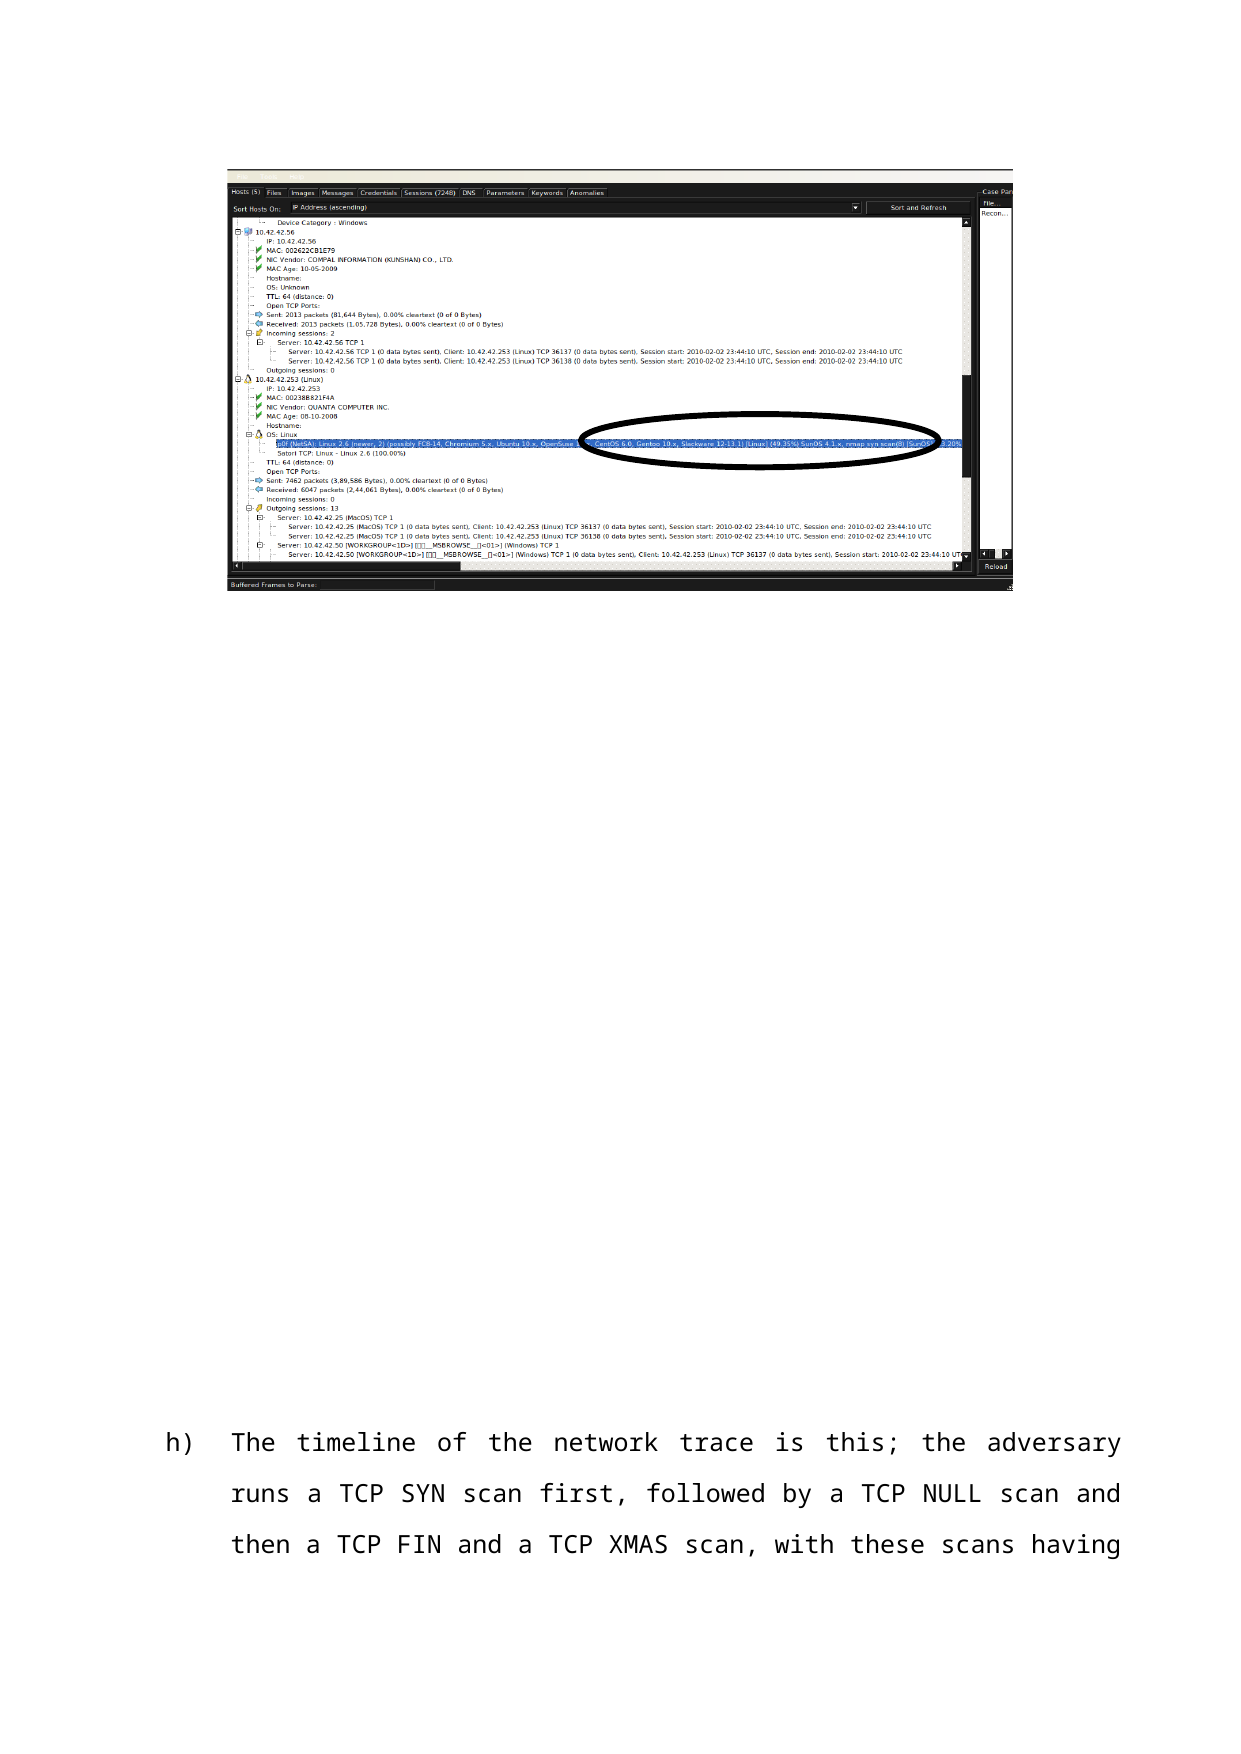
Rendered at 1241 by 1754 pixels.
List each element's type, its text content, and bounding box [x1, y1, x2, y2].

picture [227, 169, 1013, 591]
list The timeline of the network trace is this; the adversary runs a TCP SYN scan first, followed by a TCP NULL scan and then a TCP FIN and a TCP XMAS scan, with these scans having [165, 1424, 1122, 1561]
